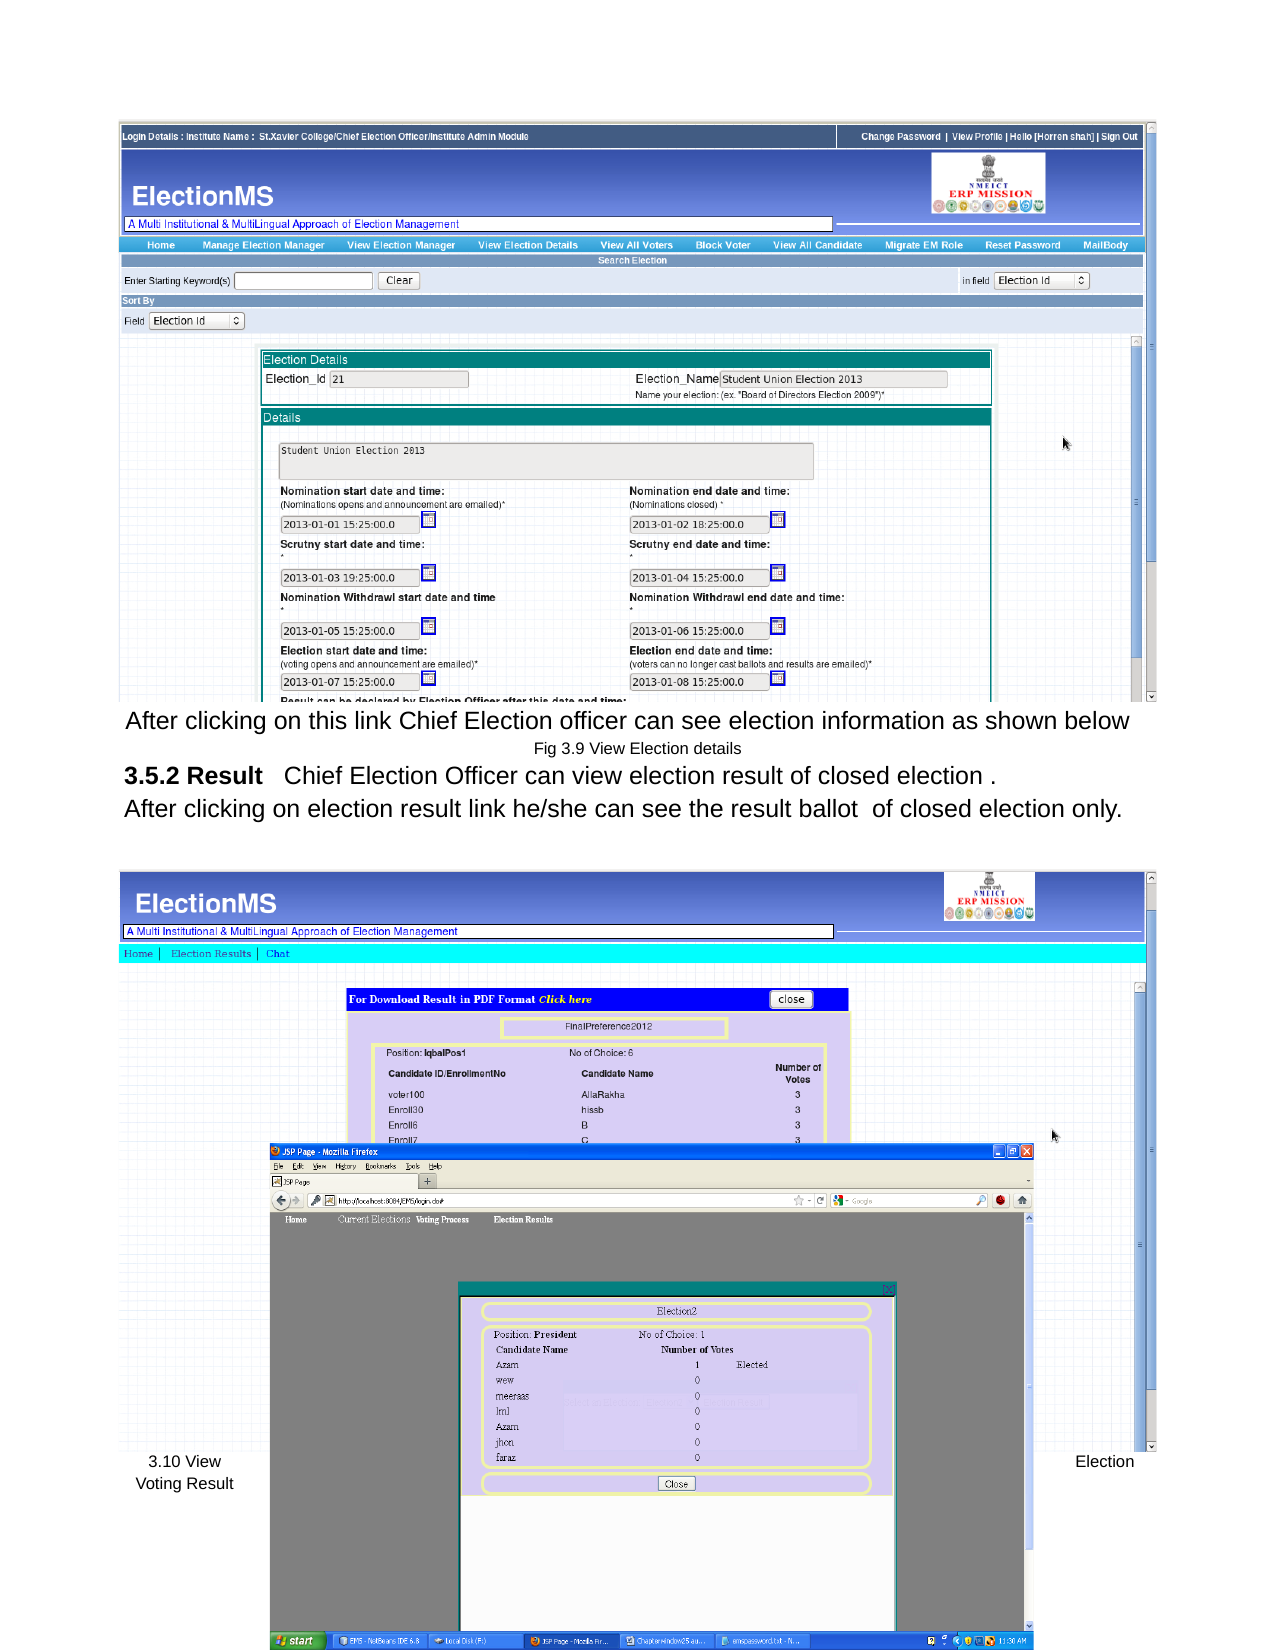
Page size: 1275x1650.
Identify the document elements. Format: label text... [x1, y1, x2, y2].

text After clicking on election result link he/she can see the result ballot of closed election only. [118, 794, 1157, 823]
text Fig 3.9 View Election details [118, 739, 1157, 758]
picture [118, 118, 1157, 702]
text After clicking on this link Chief Election officer can see election information as shown below [118, 702, 1157, 734]
text 3.5.2 Result Chief Election Officer can view election result of closed election . [118, 761, 1157, 789]
picture [118, 868, 1157, 1650]
text 3.10 View Election Voting Result [118, 1452, 269, 1493]
text 3.10 View Election Voting Result [118, 854, 1157, 868]
text 3.10 View Election Voting Result [1034, 1452, 1157, 1493]
